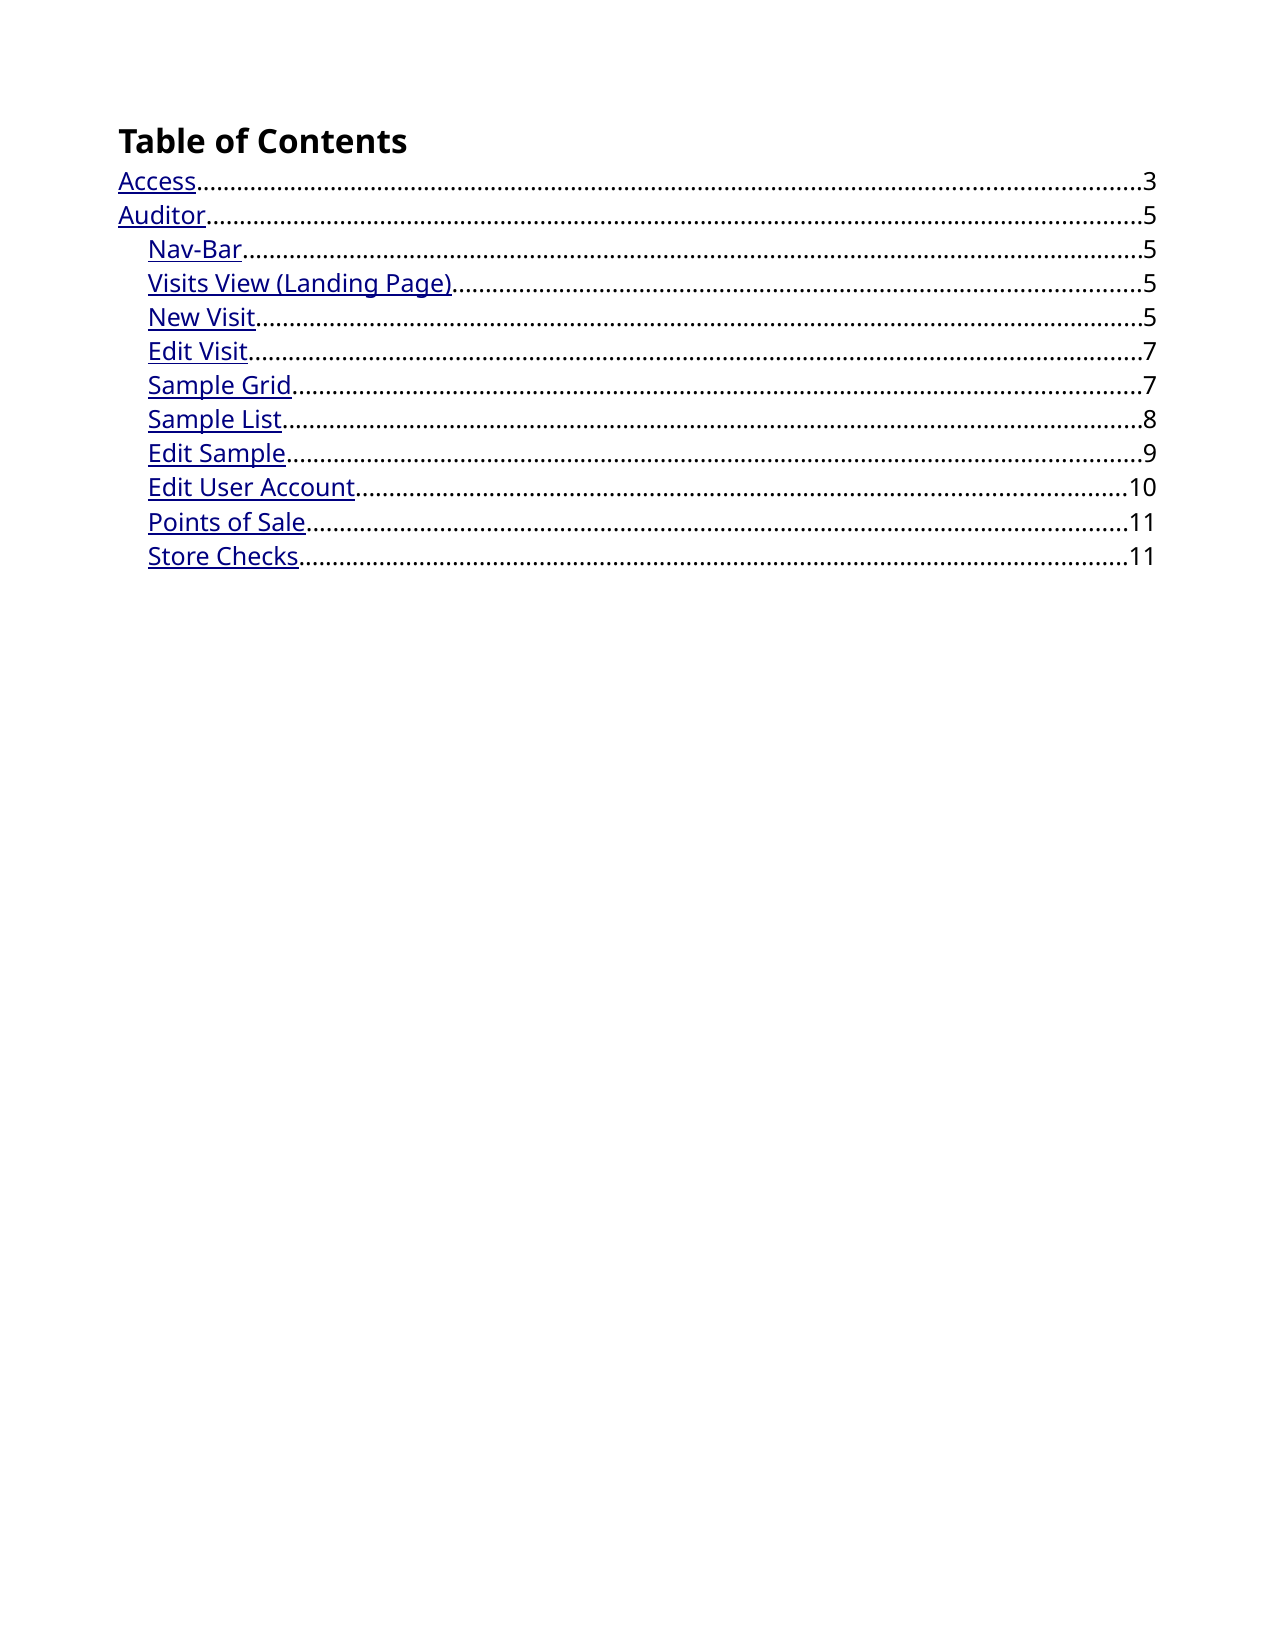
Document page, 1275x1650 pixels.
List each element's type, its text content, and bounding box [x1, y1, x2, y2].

text Access 3 [118, 163, 1157, 198]
text Edit Sample 9 [148, 436, 1157, 470]
text Points of Sale 11 [148, 504, 1157, 538]
text Edit User Account 10 [148, 470, 1157, 504]
text Store Checks 11 [148, 538, 1157, 572]
text Edit Visit 7 [148, 334, 1157, 368]
text New Visit 5 [148, 300, 1157, 334]
text Sample List 8 [148, 402, 1157, 436]
text Nav-Bar 5 [148, 232, 1157, 266]
subtitle Table of Contents [118, 118, 1157, 163]
text Visits View (Landing Page) 5 [148, 266, 1157, 300]
text Sample Grid 7 [148, 368, 1157, 402]
text Auditor 5 [118, 198, 1157, 232]
